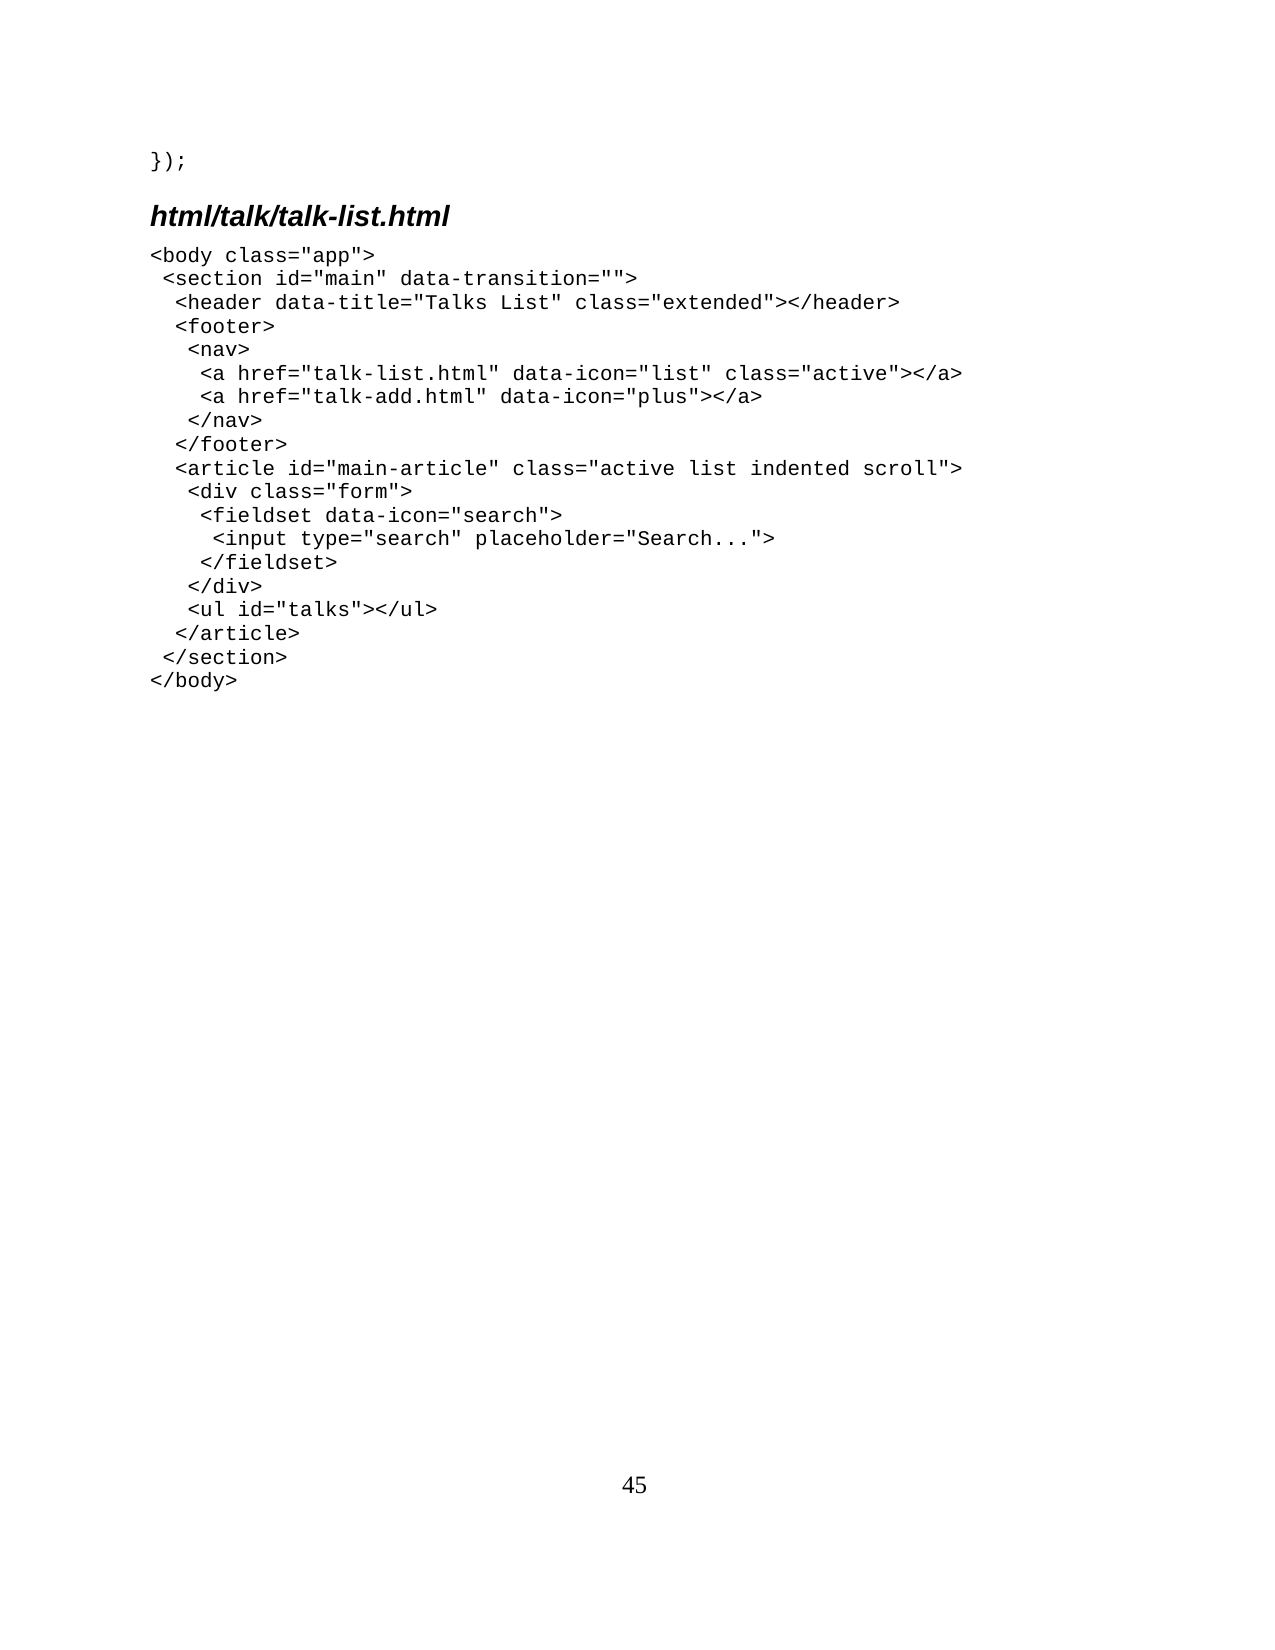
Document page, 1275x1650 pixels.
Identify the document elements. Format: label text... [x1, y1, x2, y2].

text <nav> [150, 339, 1125, 363]
text </fieldset> [150, 552, 1125, 576]
text <article id="main-article" class="active list indented scroll"> [150, 457, 1125, 481]
text <header data-title="Talks List" class="extended"></header> [150, 292, 1125, 316]
text <a href="talk-list.html" data-icon="list" class="active"></a> [150, 363, 1125, 387]
text <a href="talk-add.html" data-icon="plus"></a> [150, 387, 1125, 410]
text </body> [150, 670, 1125, 694]
text <body class="app"> [150, 245, 1125, 268]
text <section id="main" data-transition=""> [150, 268, 1125, 292]
text </nav> [150, 410, 1125, 434]
text </section> [150, 647, 1125, 670]
text </footer> [150, 434, 1125, 457]
text </article> [150, 623, 1125, 647]
subtitle html/talk/talk-list.html [150, 199, 1125, 232]
text <fieldset data-icon="search"> [150, 505, 1125, 528]
text <input type="search" placeholder="Search..."> [150, 528, 1125, 552]
text <div class="form"> [150, 481, 1125, 505]
text }); [150, 150, 1125, 174]
text <ul id="talks"></ul> [150, 599, 1125, 623]
text </div> [150, 576, 1125, 599]
text <footer> [150, 316, 1125, 339]
